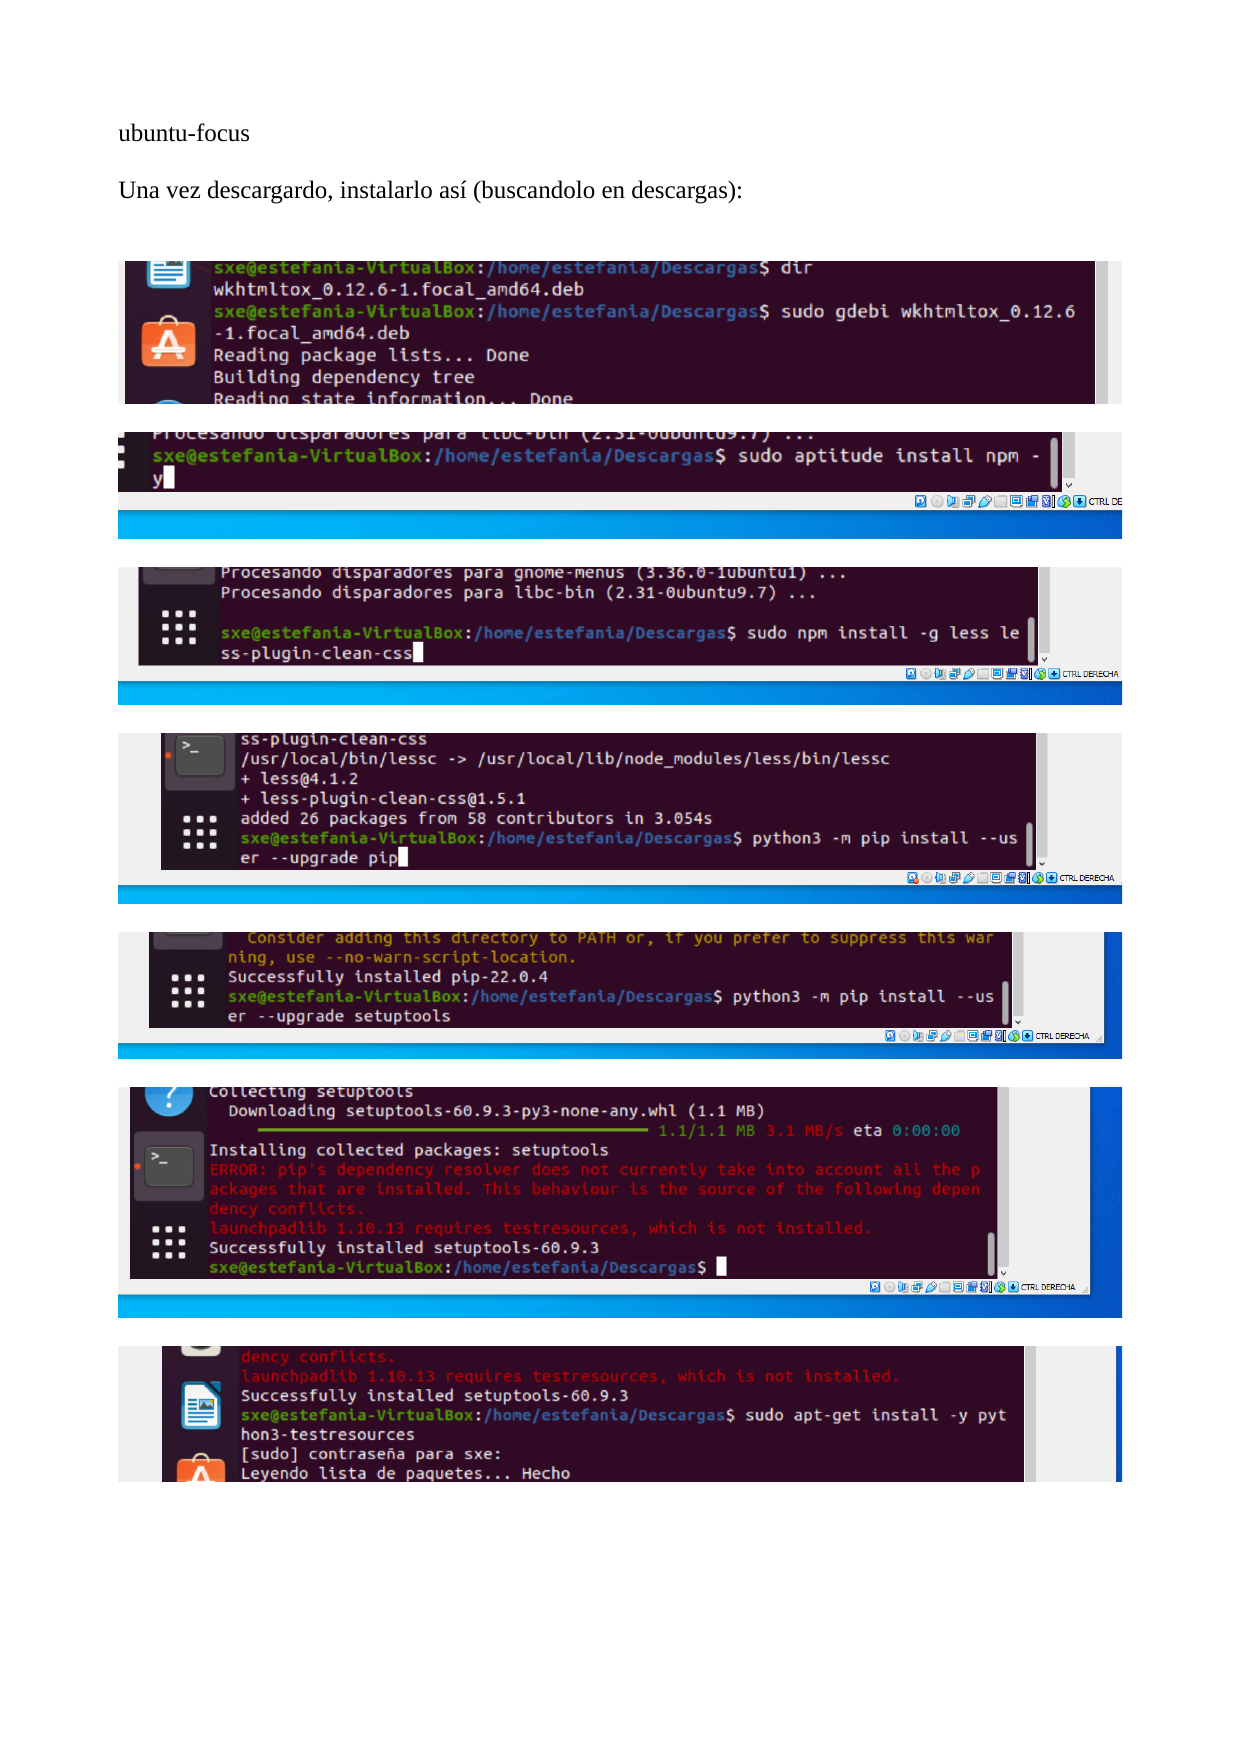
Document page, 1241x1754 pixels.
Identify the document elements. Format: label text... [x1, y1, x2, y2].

picture [118, 1087, 1123, 1318]
picture [118, 432, 1123, 539]
text ubuntu-focus [118, 118, 1122, 147]
picture [118, 261, 1123, 404]
picture [118, 733, 1123, 904]
picture [118, 1346, 1123, 1482]
picture [118, 567, 1123, 705]
picture [118, 932, 1123, 1059]
text Una vez descargardo, instalarlo así (buscandolo en descargas): [118, 176, 1122, 261]
